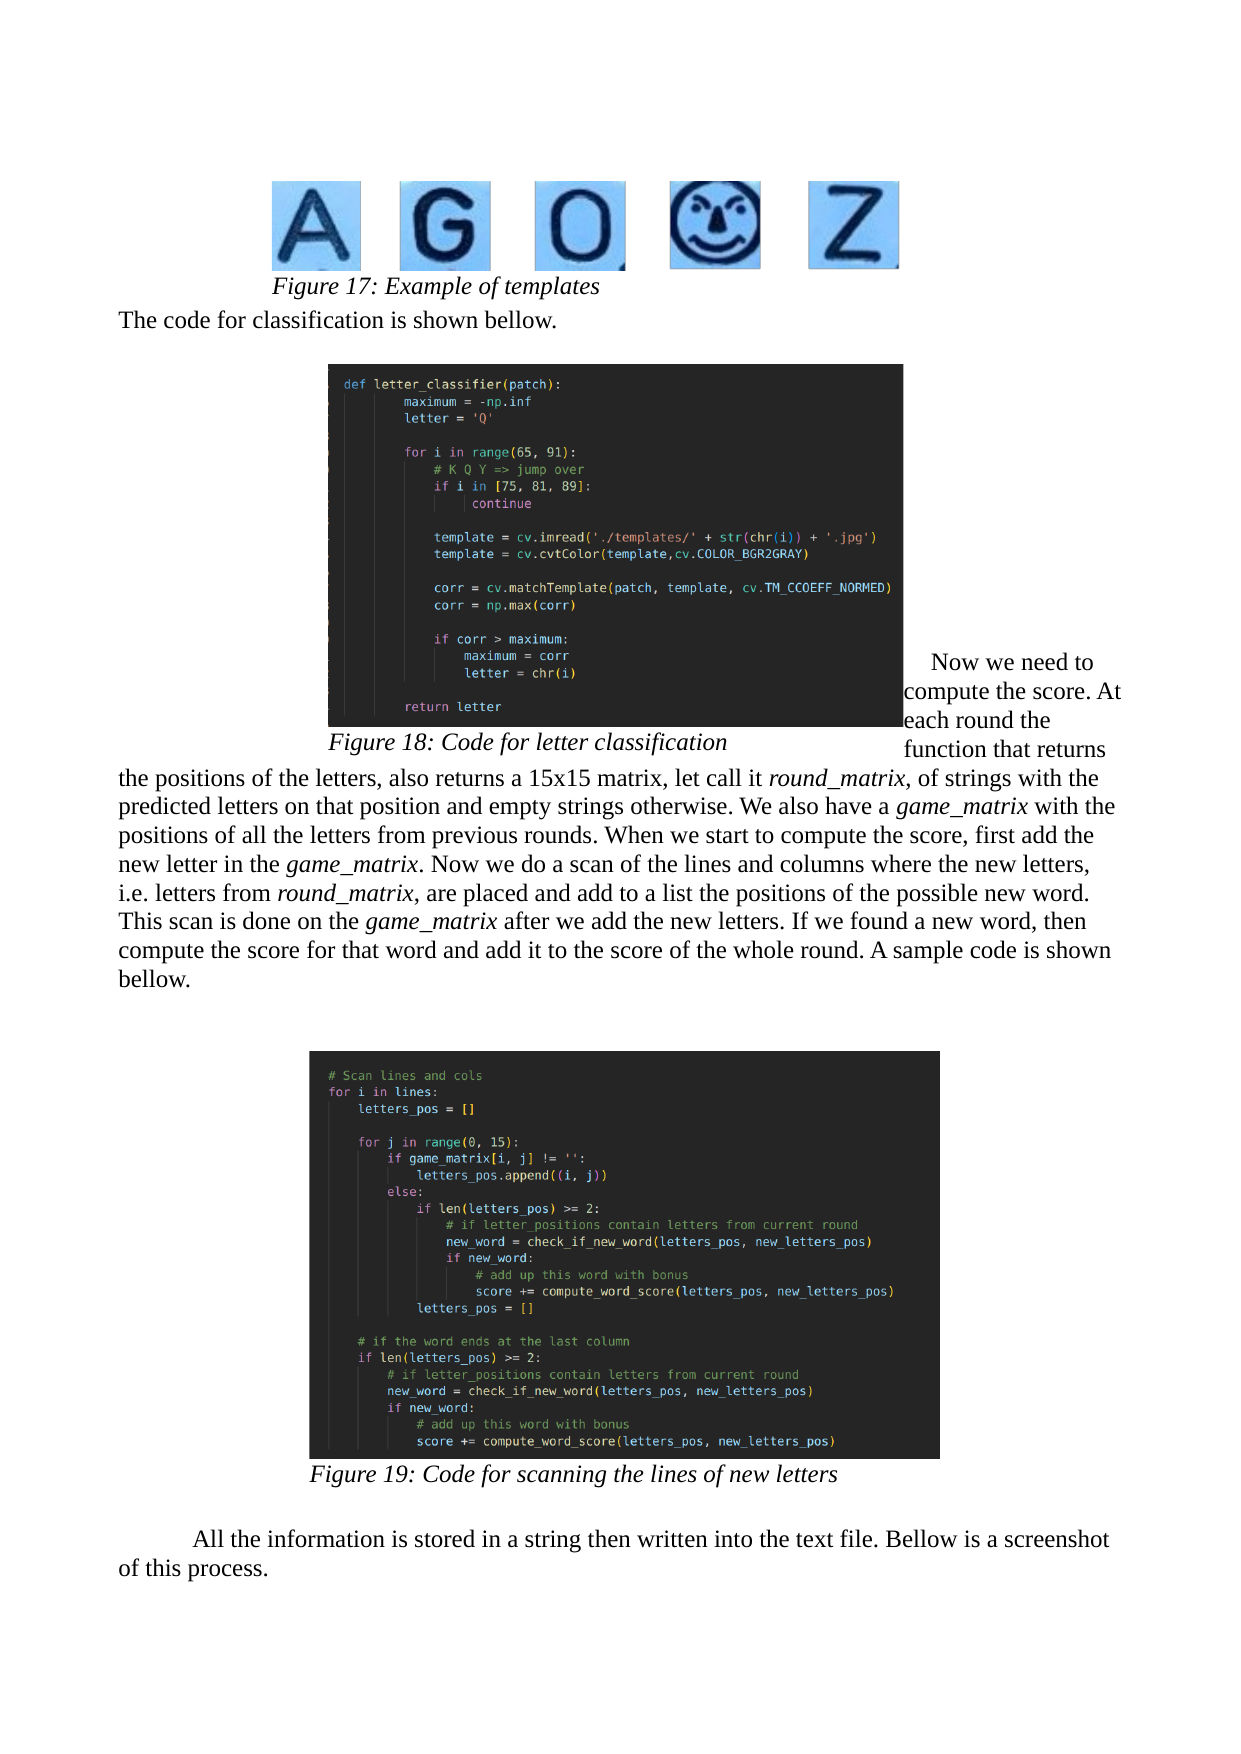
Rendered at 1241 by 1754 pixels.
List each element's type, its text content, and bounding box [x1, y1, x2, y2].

text Figure 17: Example of templates [272, 271, 901, 300]
text Now we need to compute the score. At each round the function that returns the positions of the letters, also returns a 15x15 matrix, let call it round_matrix, of strings with the predicted letters on that position and empty strings otherwise. We also have a game_matrix with the positions of all the letters from previous rounds. When we start to compute the score, first add the new letter in the game_matrix. Now we do a scan of the lines and columns where the new letters, i.e. letters from round_matrix, are placed and add to a list the positions of the possible new word. This scan is done on the game_matrix after we add the new letters. If we found a new word, then compute the score for that word and add it to the score of the whole round. A sample code is shown bellow. [118, 645, 1122, 993]
text Figure 18: Code for letter classification [328, 727, 903, 756]
picture [328, 364, 904, 727]
text Figure 19: Code for scanning the lines of new letters [309, 1459, 940, 1488]
text The code for classification is shown bellow. [118, 305, 1122, 334]
text All the information is stored in a string then written into the text file. Bellow is a screenshot of this process. [118, 1522, 1122, 1582]
picture [309, 1051, 940, 1459]
picture [271, 181, 901, 271]
